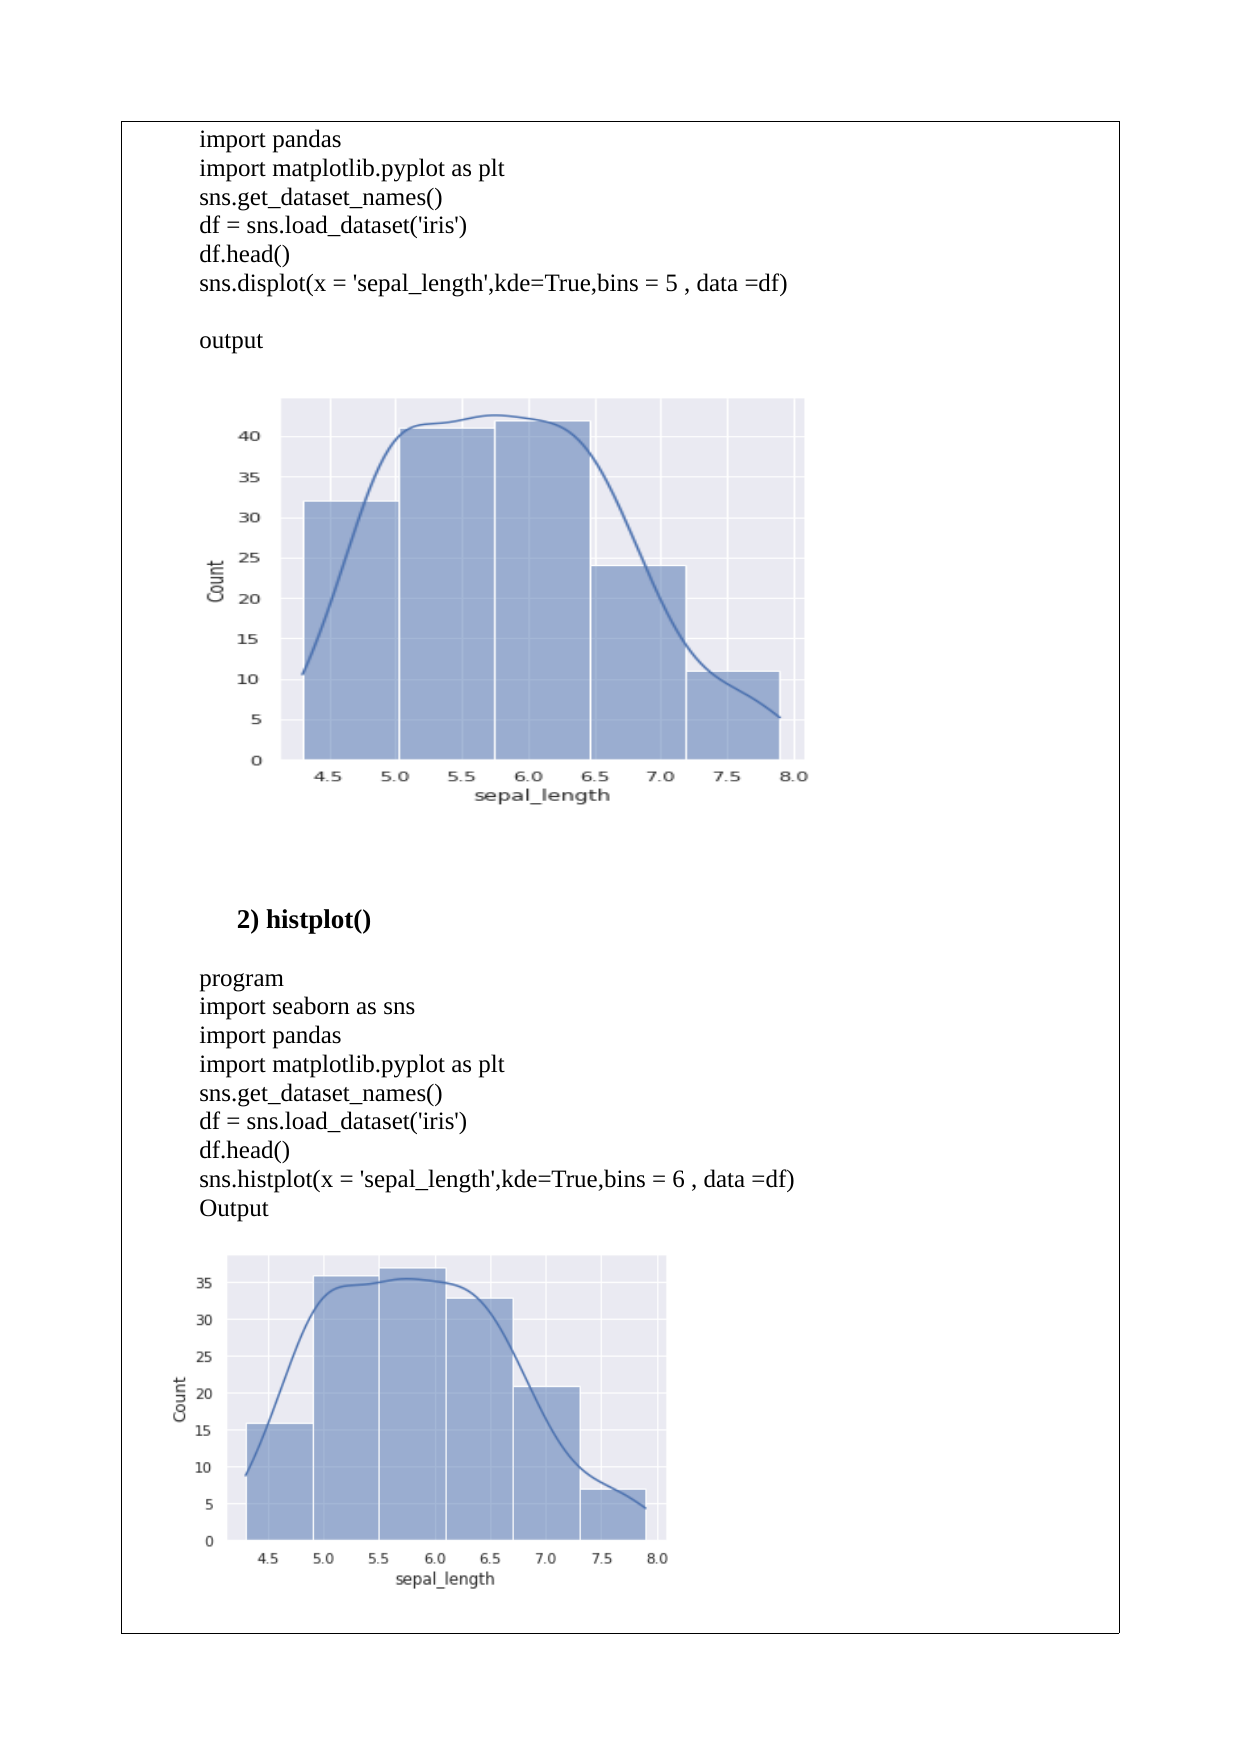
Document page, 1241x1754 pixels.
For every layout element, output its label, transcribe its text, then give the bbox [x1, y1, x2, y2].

text df.head() [199, 1135, 1116, 1164]
text 2) histplot() [237, 903, 1116, 934]
text import matplotlib.pyplot as plt [199, 1049, 1116, 1078]
text df = sns.load_dataset('iris') [199, 1106, 1116, 1135]
text import pandas [199, 1020, 1116, 1049]
text sns.get_dataset_names() [199, 182, 1116, 210]
text df = sns.load_dataset('iris') [199, 210, 1116, 239]
text output [199, 325, 1116, 354]
picture [163, 1246, 677, 1598]
picture [193, 390, 821, 813]
text program [199, 963, 1116, 991]
text sns.histplot(x = 'sepal_length',kde=True,bins = 6 , data =df) [199, 1164, 1116, 1193]
text import matplotlib.pyplot as plt [199, 153, 1116, 182]
text sns.get_dataset_names() [199, 1078, 1116, 1106]
text import pandas [199, 124, 1116, 153]
text sns.displot(x = 'sepal_length',kde=True,bins = 5 , data =df) [199, 268, 1116, 297]
text import seaborn as sns [199, 991, 1116, 1020]
text df.head() [199, 239, 1116, 268]
text Output [199, 1193, 1116, 1221]
